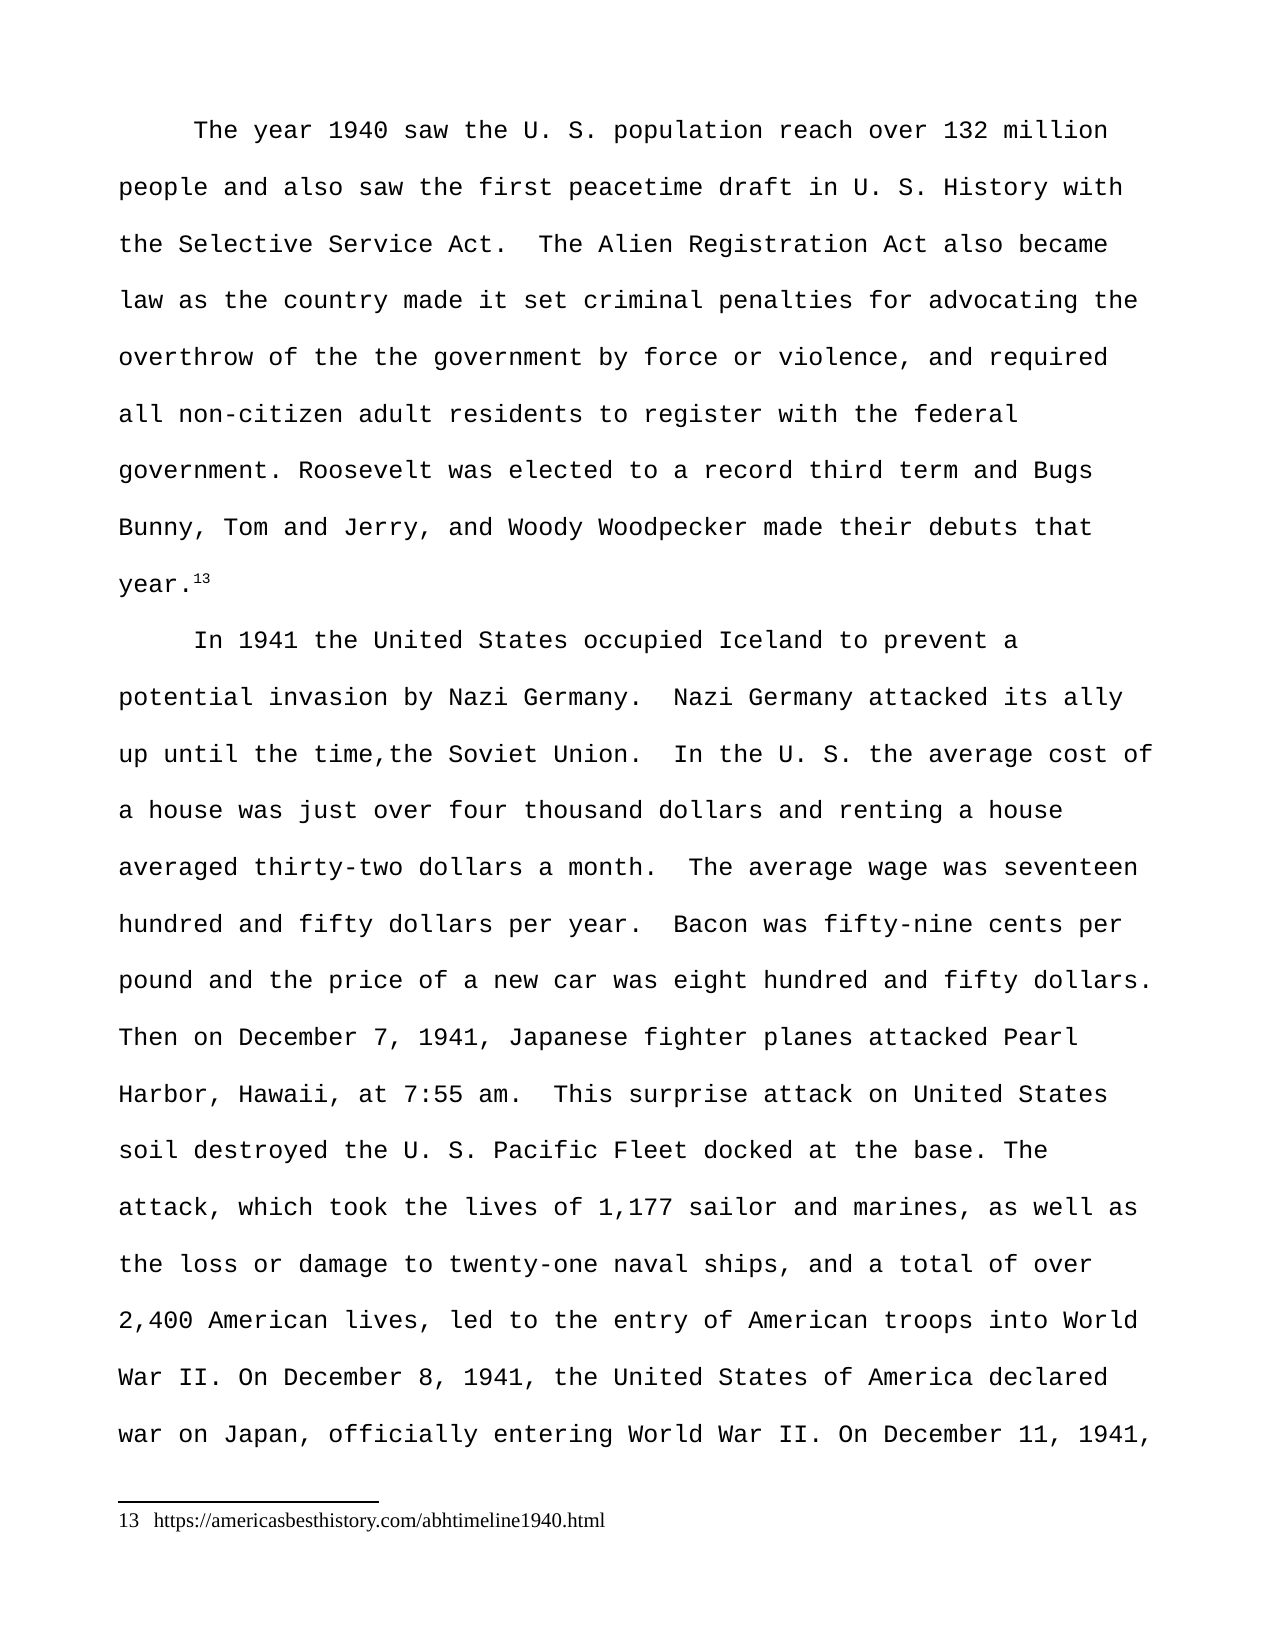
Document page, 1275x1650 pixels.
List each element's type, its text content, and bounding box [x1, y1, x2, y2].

text In 1941 the United States occupied Iceland to prevent a potential invasion by Nazi Germany. Nazi Germany attacked its ally up until the time,the Soviet Union. In the U. S. the average cost of a house was just over four thousand dollars and renting a house averaged thirty-two dollars a month. The average wage was seventeen hundred and fifty dollars per year. Bacon was fifty-nine cents per pound and the price of a new car was eight hundred and fifty dollars. Then on December 7, 1941, Japanese fighter planes attacked Pearl Harbor, Hawaii, at 7:55 am. This surprise attack on United States soil destroyed the U. S. Pacific Fleet docked at the base. The attack, which took the lives of 1,177 sailor and marines, as well as the loss or damage to twenty-one naval ships, and a total of over 2,400 American lives, led to the entry of American troops into World War II. On December 8, 1941, the United States of America declared war on Japan, officially entering World War II. On December 11, 1941, [118, 628, 1157, 1450]
text https://americasbesthistory.com/abhtimeline1940.html [118, 1508, 1157, 1532]
text The year 1940 saw the U. S. population reach over 132 million people and also saw the first peacetime draft in U. S. History with the Selective Service Act. The Alien Registration Act also became law as the country made it set criminal penalties for advocating the overthrow of the the government by force or violence, and required all non-citizen adult residents to register with the federal government. Roosevelt was elected to a record third term and Bugs Bunny, Tom and Jerry, and Woody Woodpecker made their debuts that year. [118, 118, 1157, 600]
